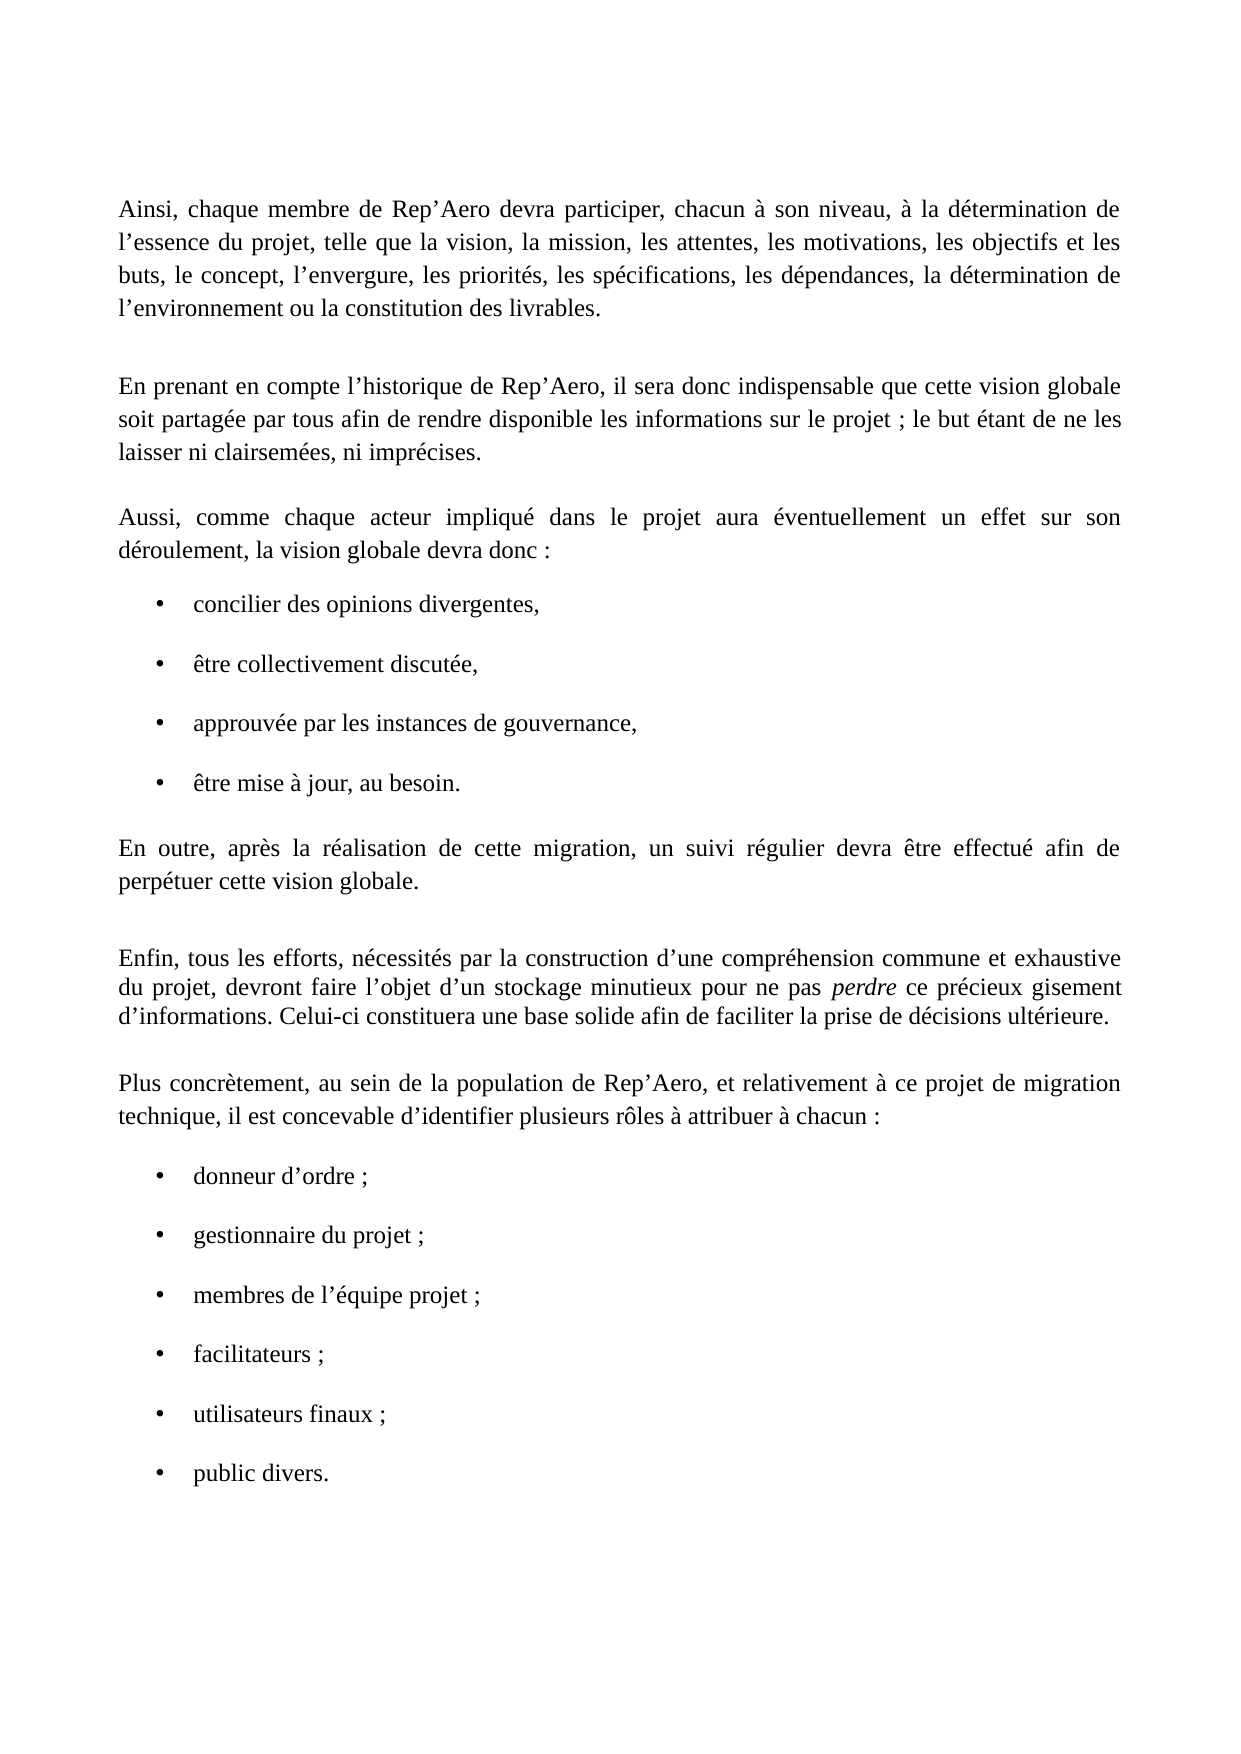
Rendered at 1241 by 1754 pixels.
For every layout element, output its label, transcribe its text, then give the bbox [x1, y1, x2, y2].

list approuvée par les instances de gouvernance, [156, 708, 1122, 737]
list être collectivement discutée, [156, 649, 1122, 677]
list être mise à jour, au besoin. [156, 768, 1122, 796]
list utilisateurs finaux ; [156, 1399, 1122, 1427]
text Plus concrètement, au sein de la population de Rep’Aero, et relativement à ce projet de migration technique, il est concevable d’identifier plusieurs rôles à attribuer à chacun : [118, 1068, 1122, 1130]
text En prenant en compte l’historique de Rep’Aero, il sera donc indispensable que cette vision globale soit partagée par tous afin de rendre disponible les informations sur le projet ; le but étant de ne les laisser ni clairsemées, ni imprécises. [118, 371, 1122, 466]
text Aussi, comme chaque acteur impliqué dans le projet aura éventuellement un effet sur son déroulement, la vision globale devra donc : [118, 502, 1122, 564]
text Enfin, tous les efforts, nécessités par la construction d’une compréhension commune et exhaustive du projet, devront faire l’objet d’un stockage minutieux pour ne pas perdre ce précieux gisement d’informations. Celui-ci constituera une base solide afin de faciliter la prise de décisions ultérieure. [118, 943, 1122, 1030]
list facilitateurs ; [156, 1339, 1122, 1368]
text En outre, après la réalisation de cette migration, un suivi régulier devra être effectué afin de perpétuer cette vision globale. [118, 833, 1122, 895]
list gestionnaire du projet ; [156, 1220, 1122, 1249]
text Ainsi, chaque membre de Rep’Aero devra participer, chacun à son niveau, à la détermination de l’essence du projet, telle que la vision, la mission, les attentes, les motivations, les objectifs et les buts, le concept, l’envergure, les priorités, les spécifications, les dépendances, la détermination de l’environnement ou la constitution des livrables. [118, 194, 1122, 322]
list donneur d’ordre ; [156, 1161, 1122, 1189]
list concilier des opinions divergentes, [156, 589, 1122, 618]
list membres de l’équipe projet ; [156, 1280, 1122, 1308]
list public divers. [156, 1458, 1122, 1487]
